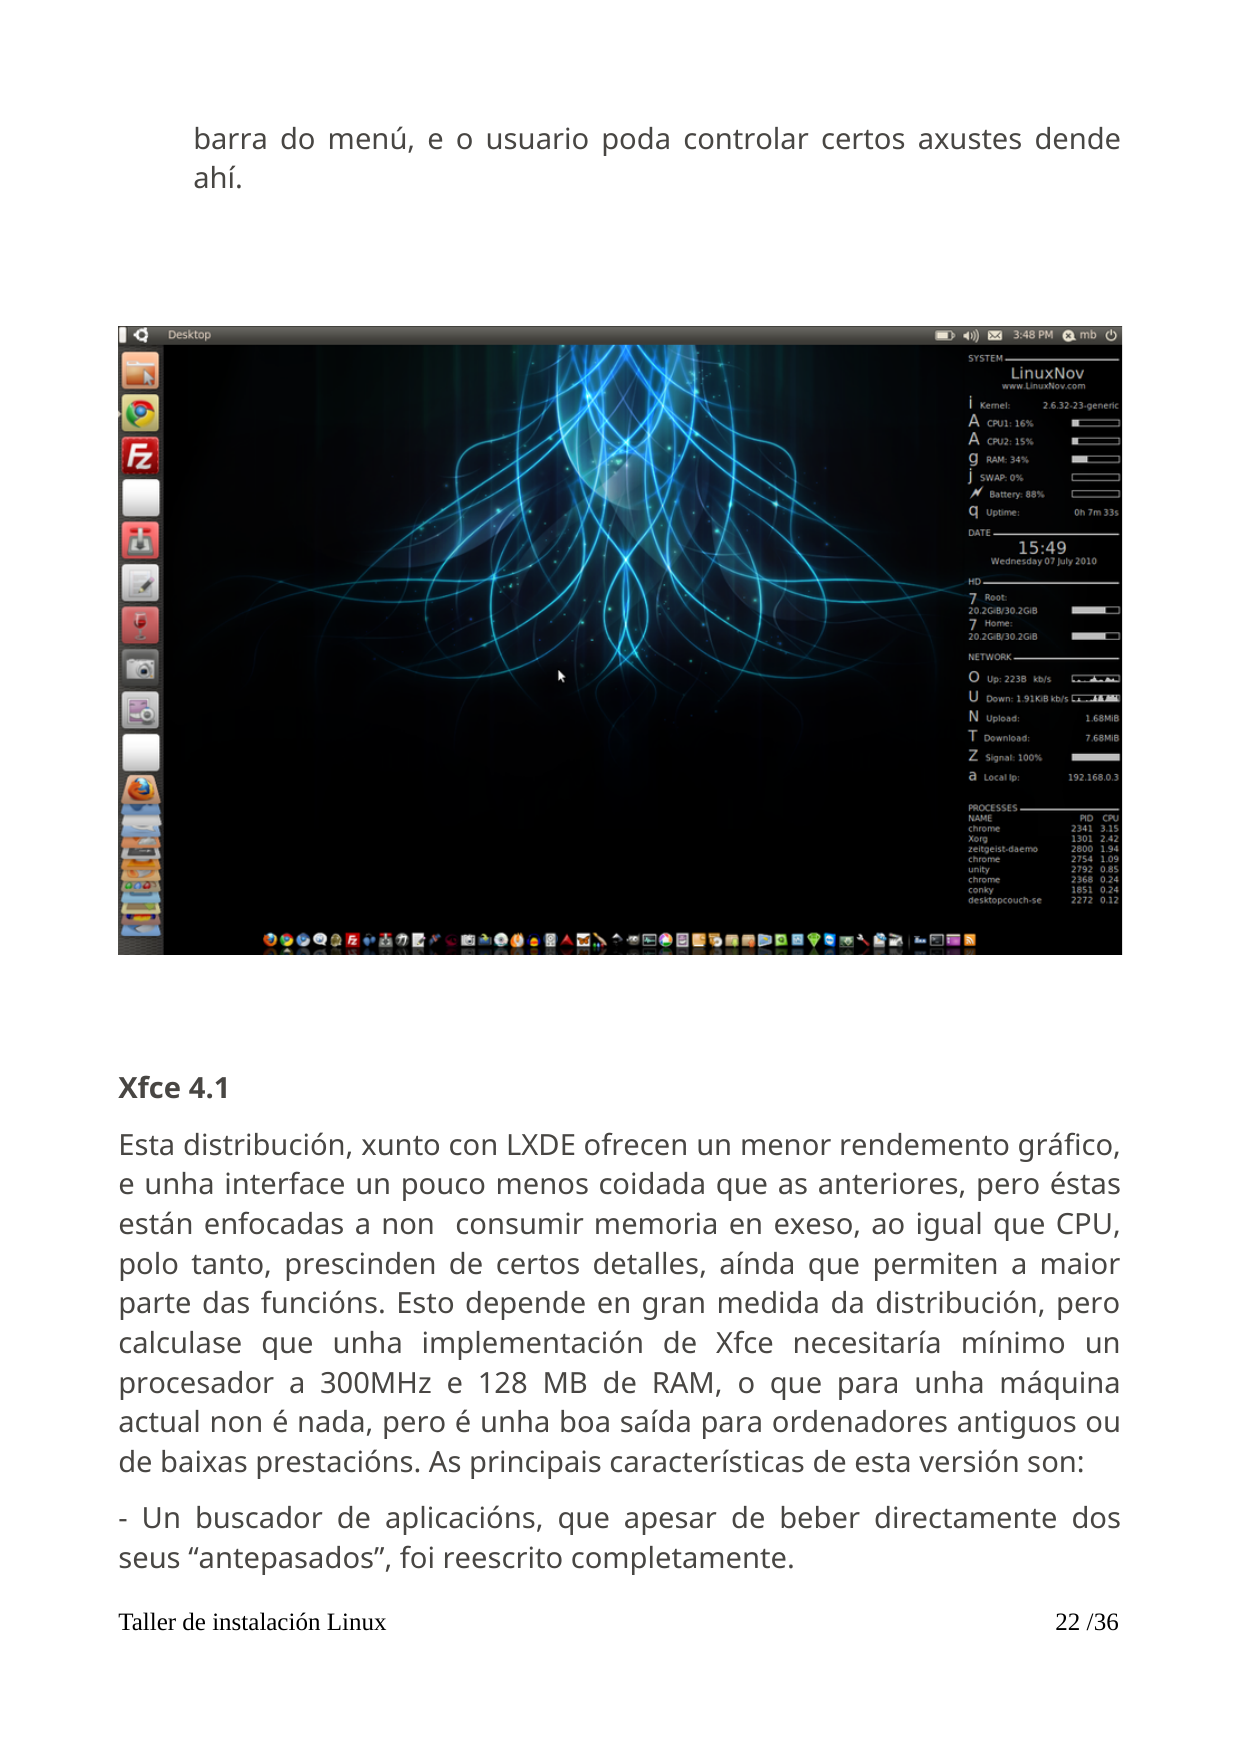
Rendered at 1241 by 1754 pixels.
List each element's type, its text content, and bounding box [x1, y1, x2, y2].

text Xfce 4.1 [118, 1068, 1122, 1107]
text barra do menú, e o usuario poda controlar certos axustes dende ahí. [193, 118, 1122, 197]
text - Un buscador de aplicacións, que apesar de beber directamente dos seus “antepasados”, foi reescrito completamente. [118, 1498, 1122, 1577]
text Esta distribución, xunto con LXDE ofrecen un menor rendemento gráfico, e unha interface un pouco menos coidada que as anteriores, pero éstas están enfocadas a non consumir memoria en exeso, ao igual que CPU, polo tanto, prescinden de certos detalles, aínda que permiten a maior parte das funcións. Esto depende en gran medida da distribución, pero calculase que unha implementación de Xfce necesitaría mínimo un procesador a 300MHz e 128 MB de RAM, o que para unha máquina actual non é nada, pero é unha boa saída para ordenadores antiguos ou de baixas prestacións. As principais características de esta versión son: [118, 1124, 1122, 1481]
picture [118, 326, 1123, 955]
